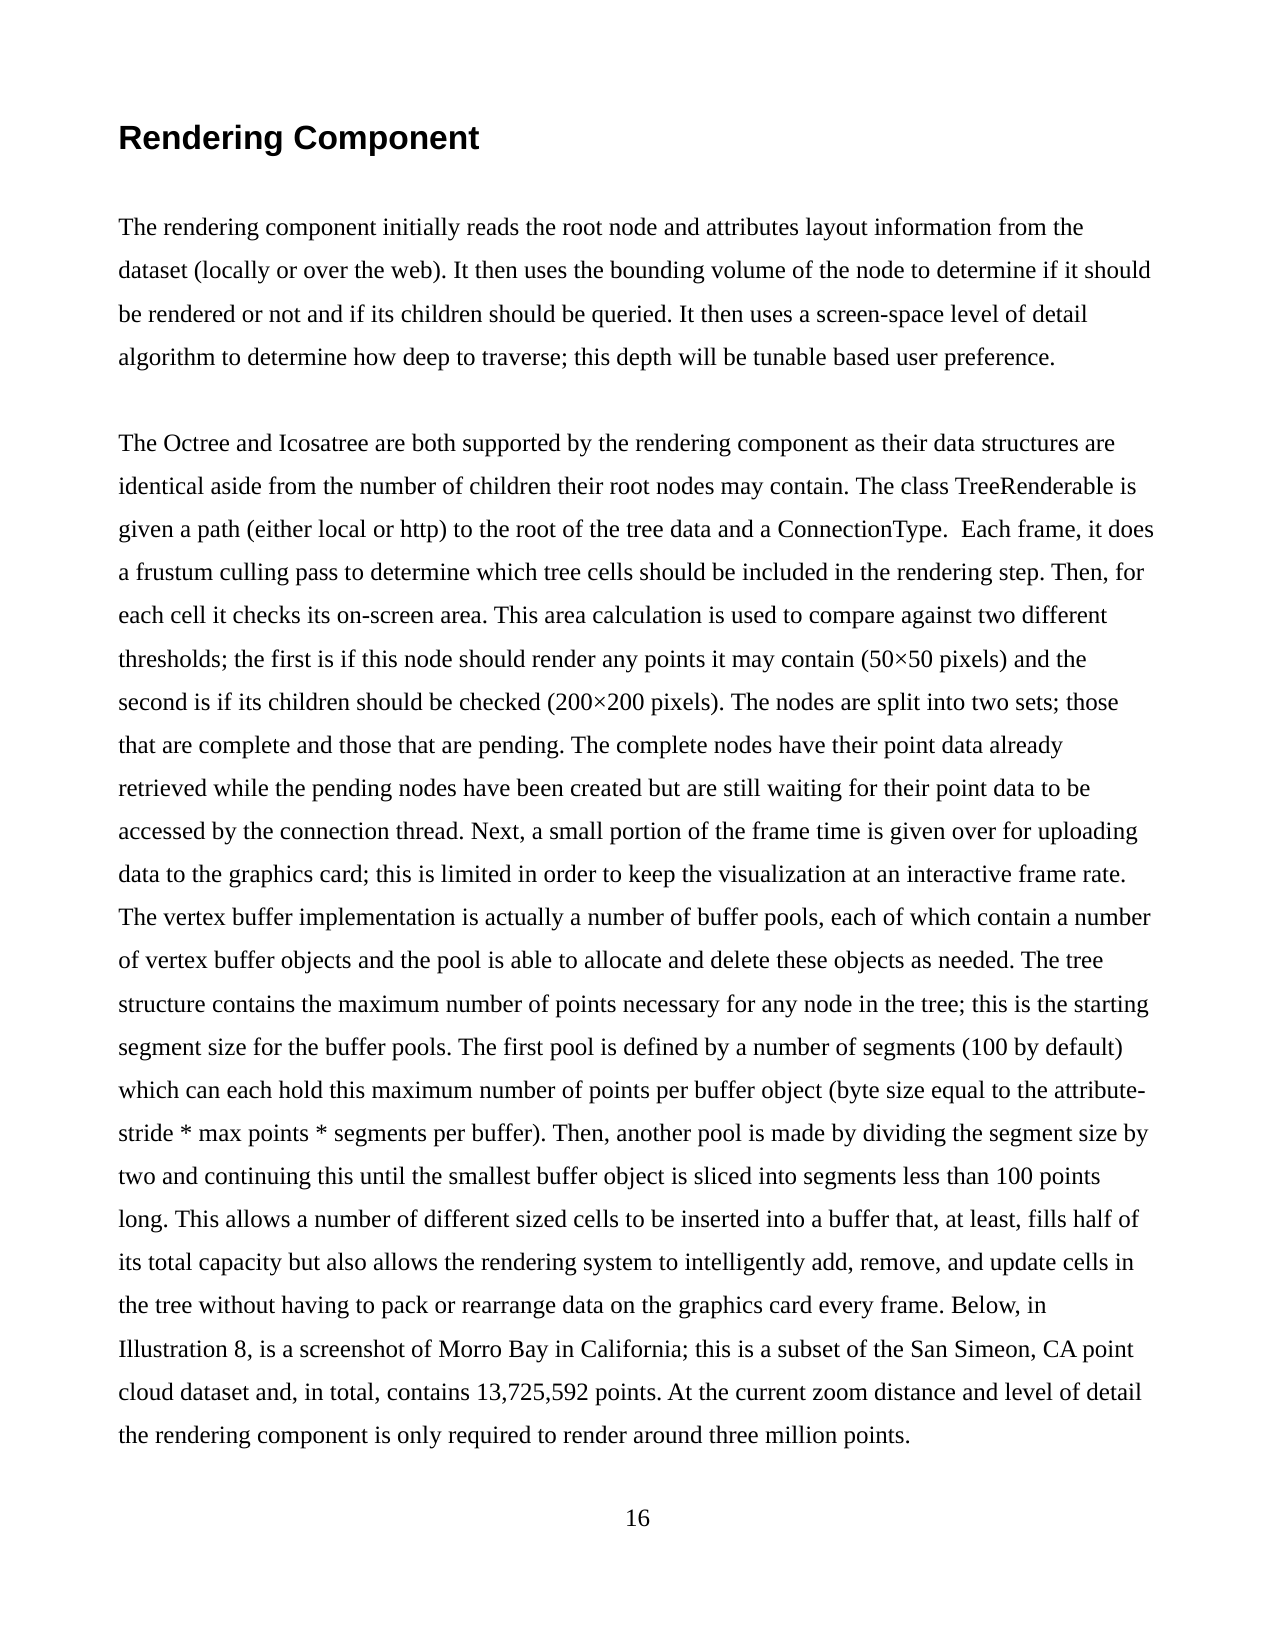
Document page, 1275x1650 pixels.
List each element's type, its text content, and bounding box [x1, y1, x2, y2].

text The rendering component initially reads the root node and attributes layout information from the dataset (locally or over the web). It then uses the bounding volume of the node to determine if it should be rendered or not and if its children should be queried. It then uses a screen-space level of detail algorithm to determine how deep to traverse; this depth will be tunable based user preference. [118, 212, 1157, 371]
text The Octree and Icosatree are both supported by the rendering component as their data structures are identical aside from the number of children their root nodes may contain. The class TreeRenderable is given a path (either local or http) to the root of the tree data and a ConnectionType. Each frame, it does a frustum culling pass to determine which tree cells should be included in the rendering step. Then, for each cell it checks its on-screen area. This area calculation is used to compare against two different thresholds; the first is if this node should render any points it may contain (50×50 pixels) and the second is if its children should be checked (200×200 pixels). The nodes are split into two sets; those that are complete and those that are pending. The complete nodes have their point data already retrieved while the pending nodes have been created but are still waiting for their point data to be accessed by the connection thread. Next, a small portion of the frame time is given over for uploading data to the graphics card; this is limited in order to keep the visualization at an interactive frame rate. The vertex buffer implementation is actually a number of buffer pools, each of which contain a number of vertex buffer objects and the pool is able to allocate and delete these objects as needed. The tree structure contains the maximum number of points necessary for any node in the tree; this is the starting segment size for the buffer pools. The first pool is defined by a number of segments (100 by default) which can each hold this maximum number of points per buffer object (byte size equal to the attribute-stride * max points * segments per buffer). Then, another pool is made by dividing the segment size by two and continuing this until the smallest buffer object is sliced into segments less than 100 points long. This allows a number of different sized cells to be inserted into a buffer that, at least, fills half of its total capacity but also allows the rendering system to intelligently add, remove, and update cells in the tree without having to pack or rearrange data on the graphics card every frame. Below, in Illustration 8, is a screenshot of Morro Bay in California; this is a subset of the San Simeon, CA point cloud dataset and, in total, contains 13,725,592 points. At the current zoom distance and level of detail the rendering component is only required to render around three million points. [118, 428, 1157, 1449]
subtitle Rendering Component [118, 118, 1157, 157]
